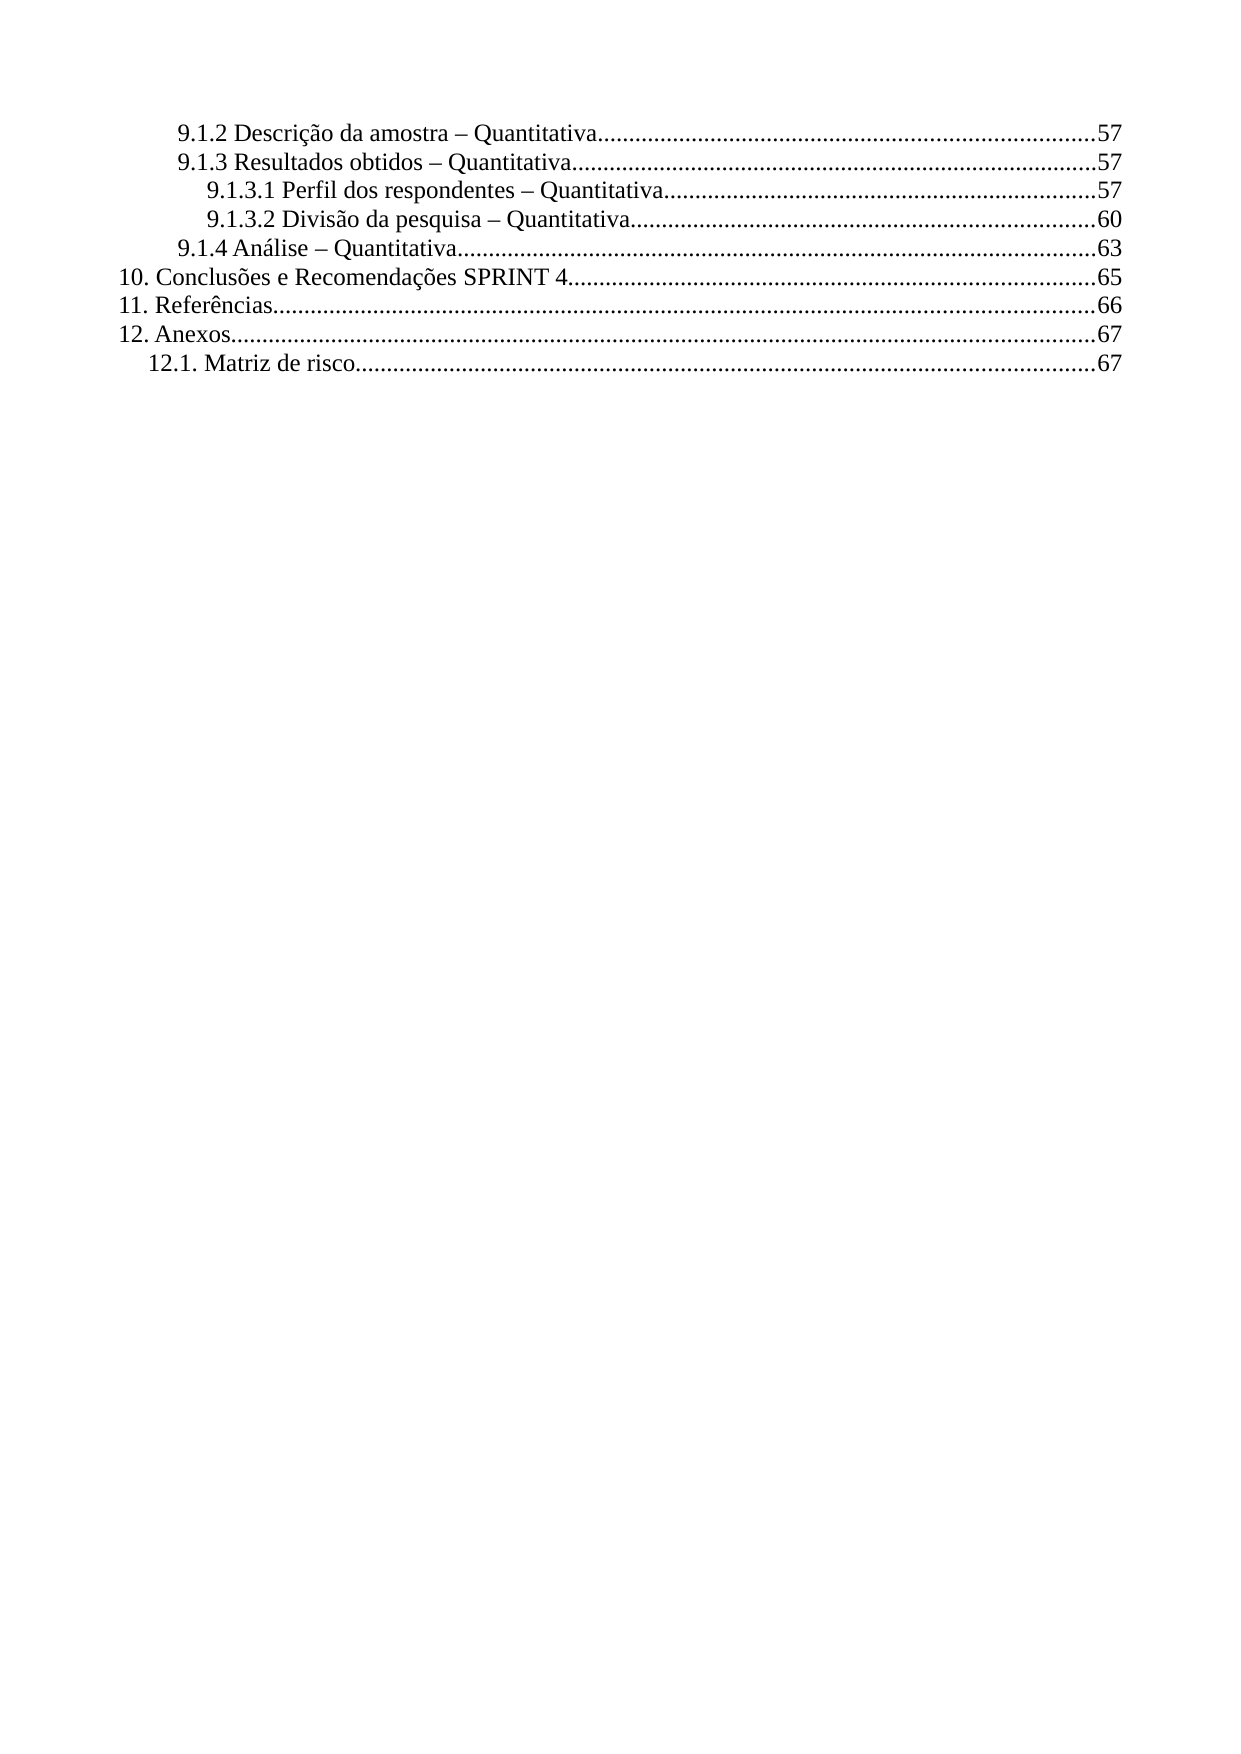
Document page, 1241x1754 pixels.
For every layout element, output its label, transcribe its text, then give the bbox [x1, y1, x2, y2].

text 11. Referências 66 [118, 291, 1122, 319]
text 9.1.3 Resultados obtidos – Quantitativa 57 [177, 147, 1122, 176]
text 12.1. Matriz de risco 67 [148, 348, 1122, 377]
text 9.1.4 Análise – Quantitativa 63 [177, 233, 1122, 262]
text 9.1.2 Descrição da amostra – Quantitativa 57 [177, 118, 1122, 147]
text 9.1.3.2 Divisão da pesquisa – Quantitativa 60 [207, 204, 1122, 233]
text 12. Anexos 67 [118, 319, 1122, 348]
text 10. Conclusões e Recomendações SPRINT 4 65 [118, 262, 1122, 291]
text 9.1.3.1 Perfil dos respondentes – Quantitativa 57 [207, 176, 1122, 204]
